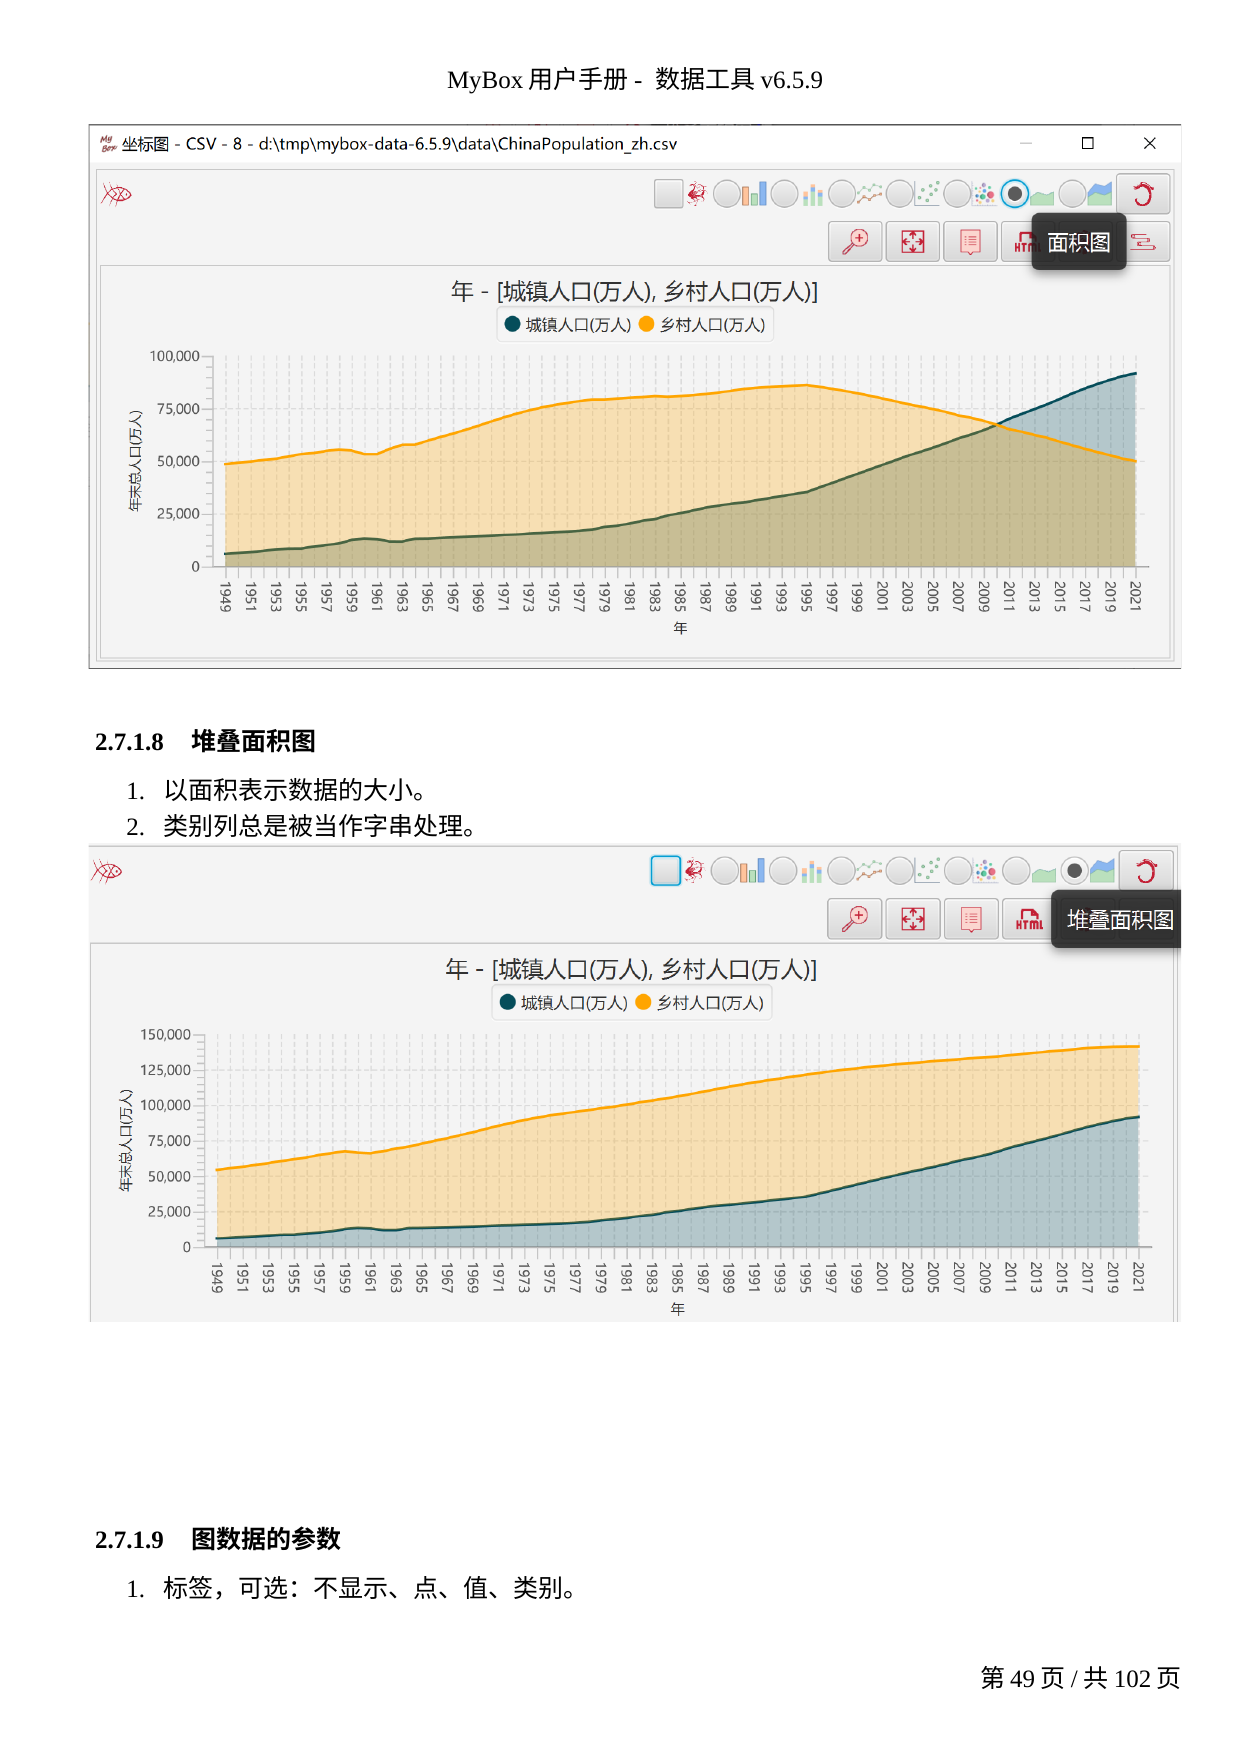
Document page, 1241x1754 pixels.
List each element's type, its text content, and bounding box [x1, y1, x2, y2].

subtitle 堆叠面积图 [88, 722, 1181, 758]
list 标签，可选：不显示、点、值、类别。 [126, 1568, 1181, 1604]
picture [88, 843, 1182, 1322]
list 类别列总是被当作字串处理。 [126, 807, 1181, 843]
subtitle 图数据的参数 [88, 1519, 1181, 1556]
list 以面积表示数据的大小。 [126, 771, 1181, 807]
picture [88, 124, 1182, 669]
